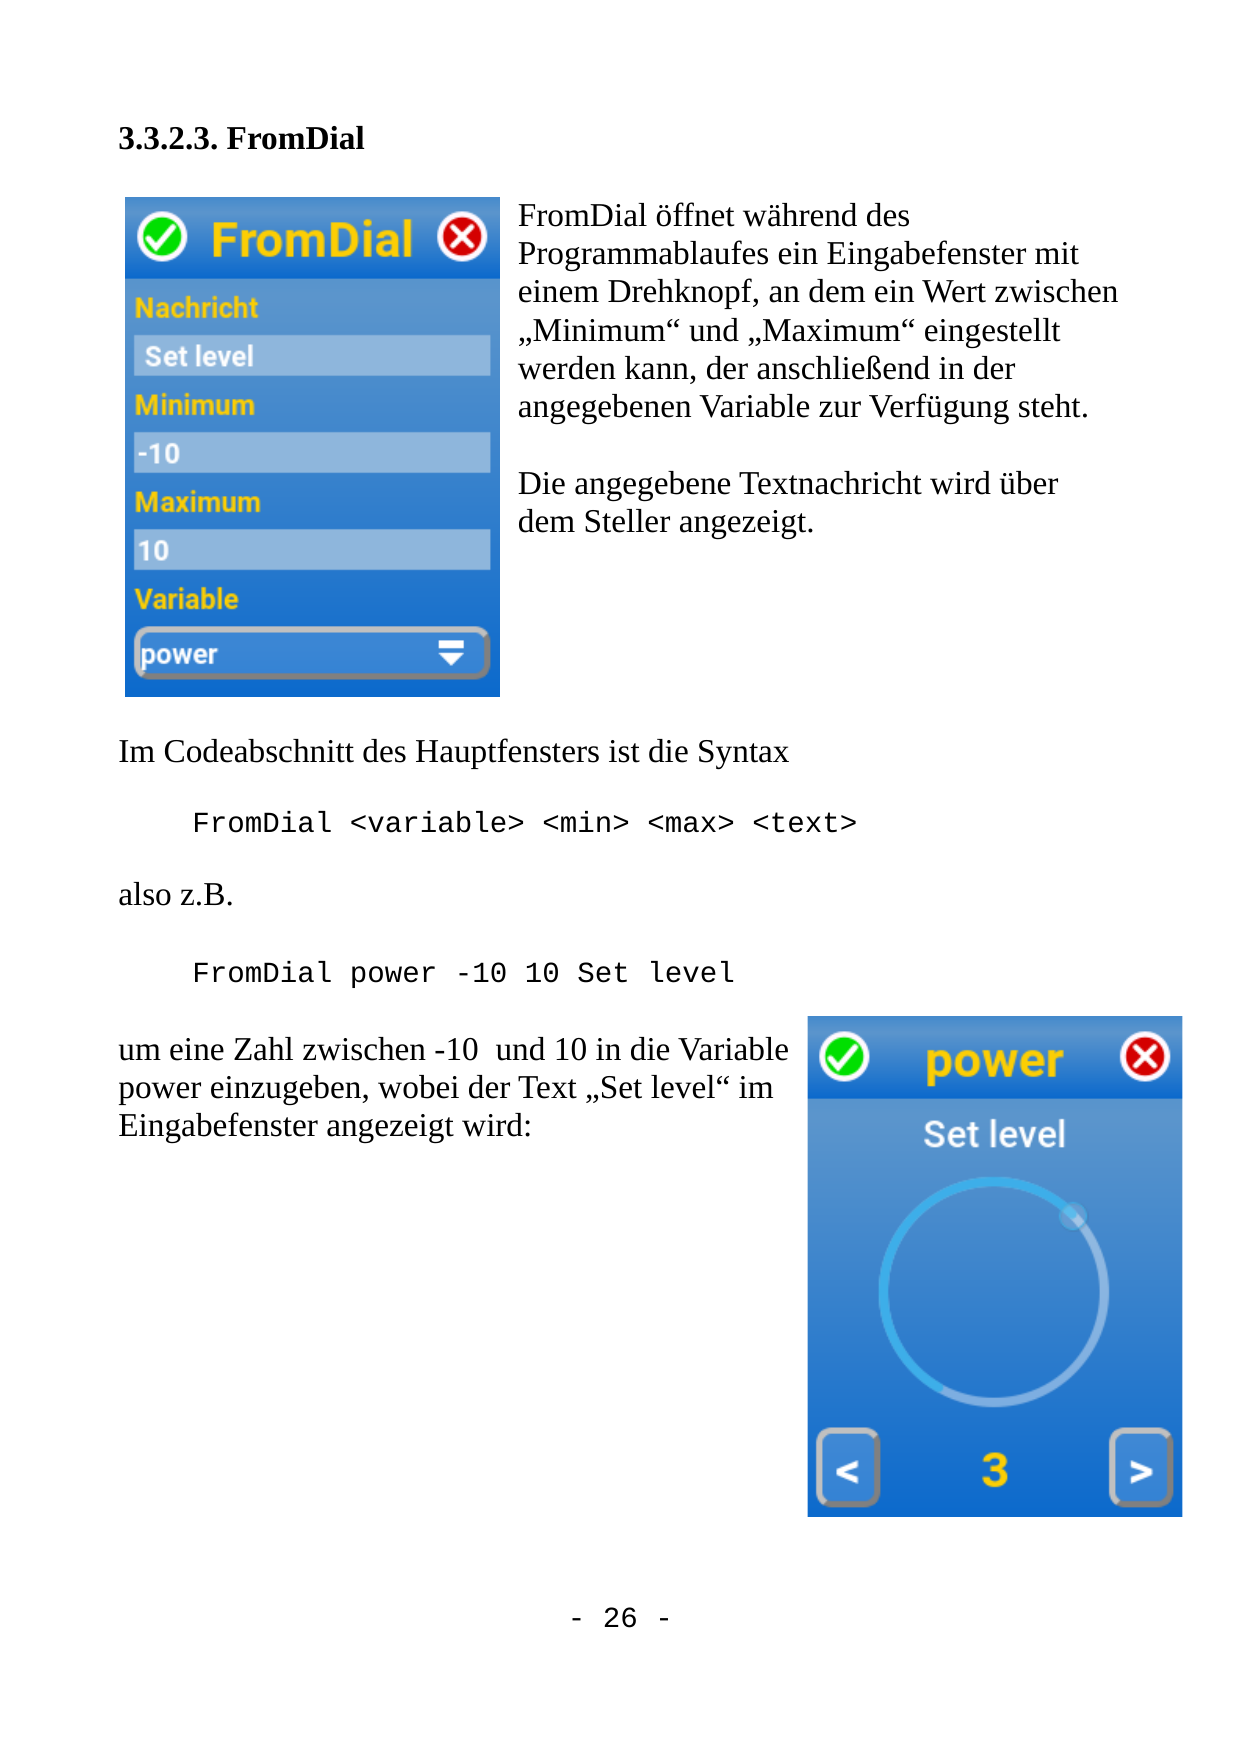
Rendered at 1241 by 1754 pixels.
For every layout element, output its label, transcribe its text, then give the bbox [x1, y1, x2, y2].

text FromDial öffnet während des Programmablaufes ein Eingabefenster mit einem Drehknopf, an dem ein Wert zwischen „Minimum“ und „Maximum“ eingestellt werden kann, der anschließend in der angegebenen Variable zur Verfügung steht. [118, 195, 1122, 425]
picture [807, 1016, 1183, 1517]
text also z.B. [118, 874, 1122, 912]
text Im Codeabschnitt des Hauptfensters ist die Syntax [118, 731, 1122, 770]
text 3.3.2.3. FromDial [118, 118, 1122, 156]
text FromDial <variable> <min> <max> <text> [118, 808, 1122, 841]
picture [125, 197, 500, 697]
text FromDial power -10 10 Set level [118, 951, 1122, 991]
text um eine Zahl zwischen -10 und 10 in die Variable power einzugeben, wobei der Text „Set level“ im Eingabefenster angezeigt wird: [118, 1029, 807, 1144]
text Die angegebene Textnachricht wird über dem Steller angezeigt. [500, 463, 1122, 540]
